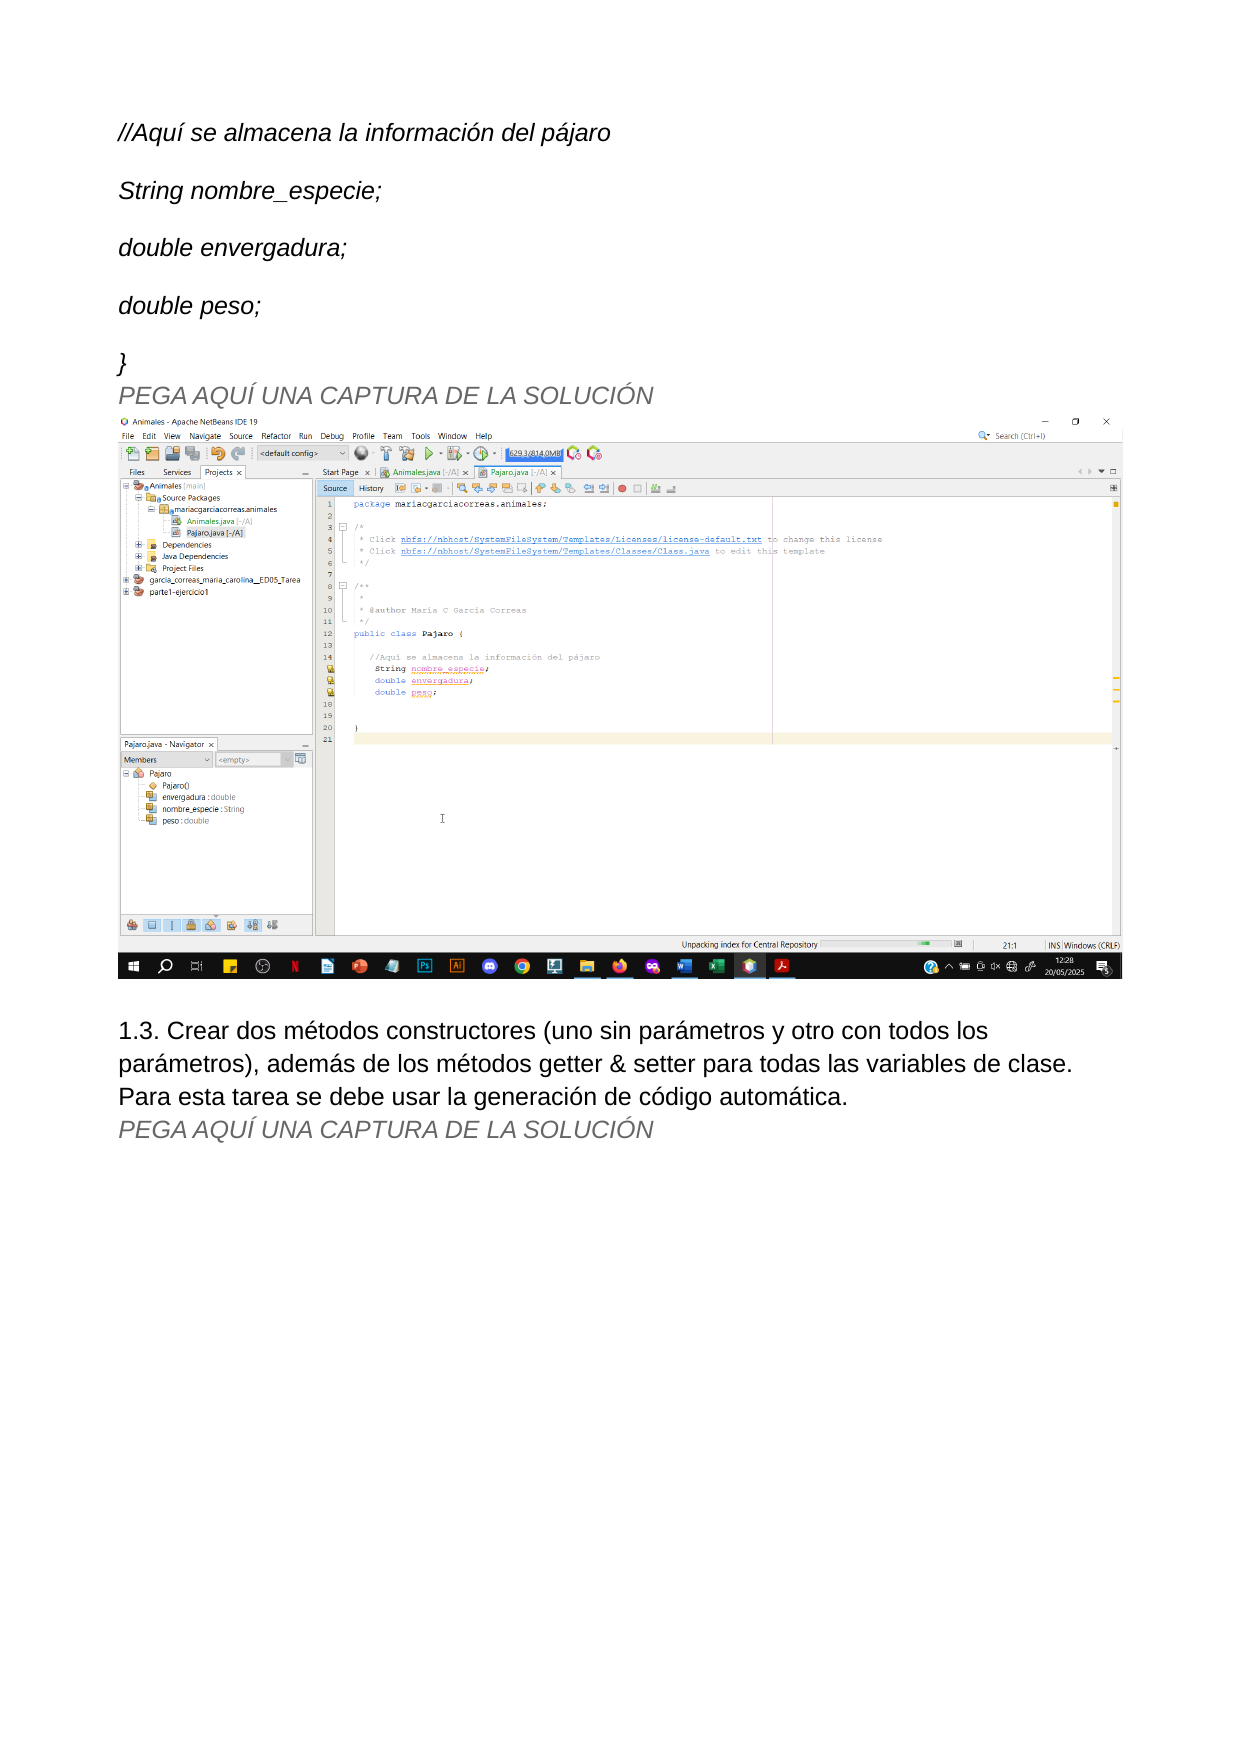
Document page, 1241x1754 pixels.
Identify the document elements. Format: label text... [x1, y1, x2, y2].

text 1.3. Crear dos métodos constructores (uno sin parámetros y otro con todos los parámetros), además de los métodos getter & setter para todas las variables de clase. Para esta tarea se debe usar la generación de código automática. [118, 1016, 1122, 1111]
text PEGA AQUÍ UNA CAPTURA DE LA SOLUCIÓN [118, 1115, 1122, 1144]
text } [118, 348, 1122, 377]
text //Aquí se almacena la información del pájaro String nombre_especie; double envergadura; double peso; [118, 118, 1122, 319]
text PEGA AQUÍ UNA CAPTURA DE LA SOLUCIÓN [118, 381, 1122, 410]
